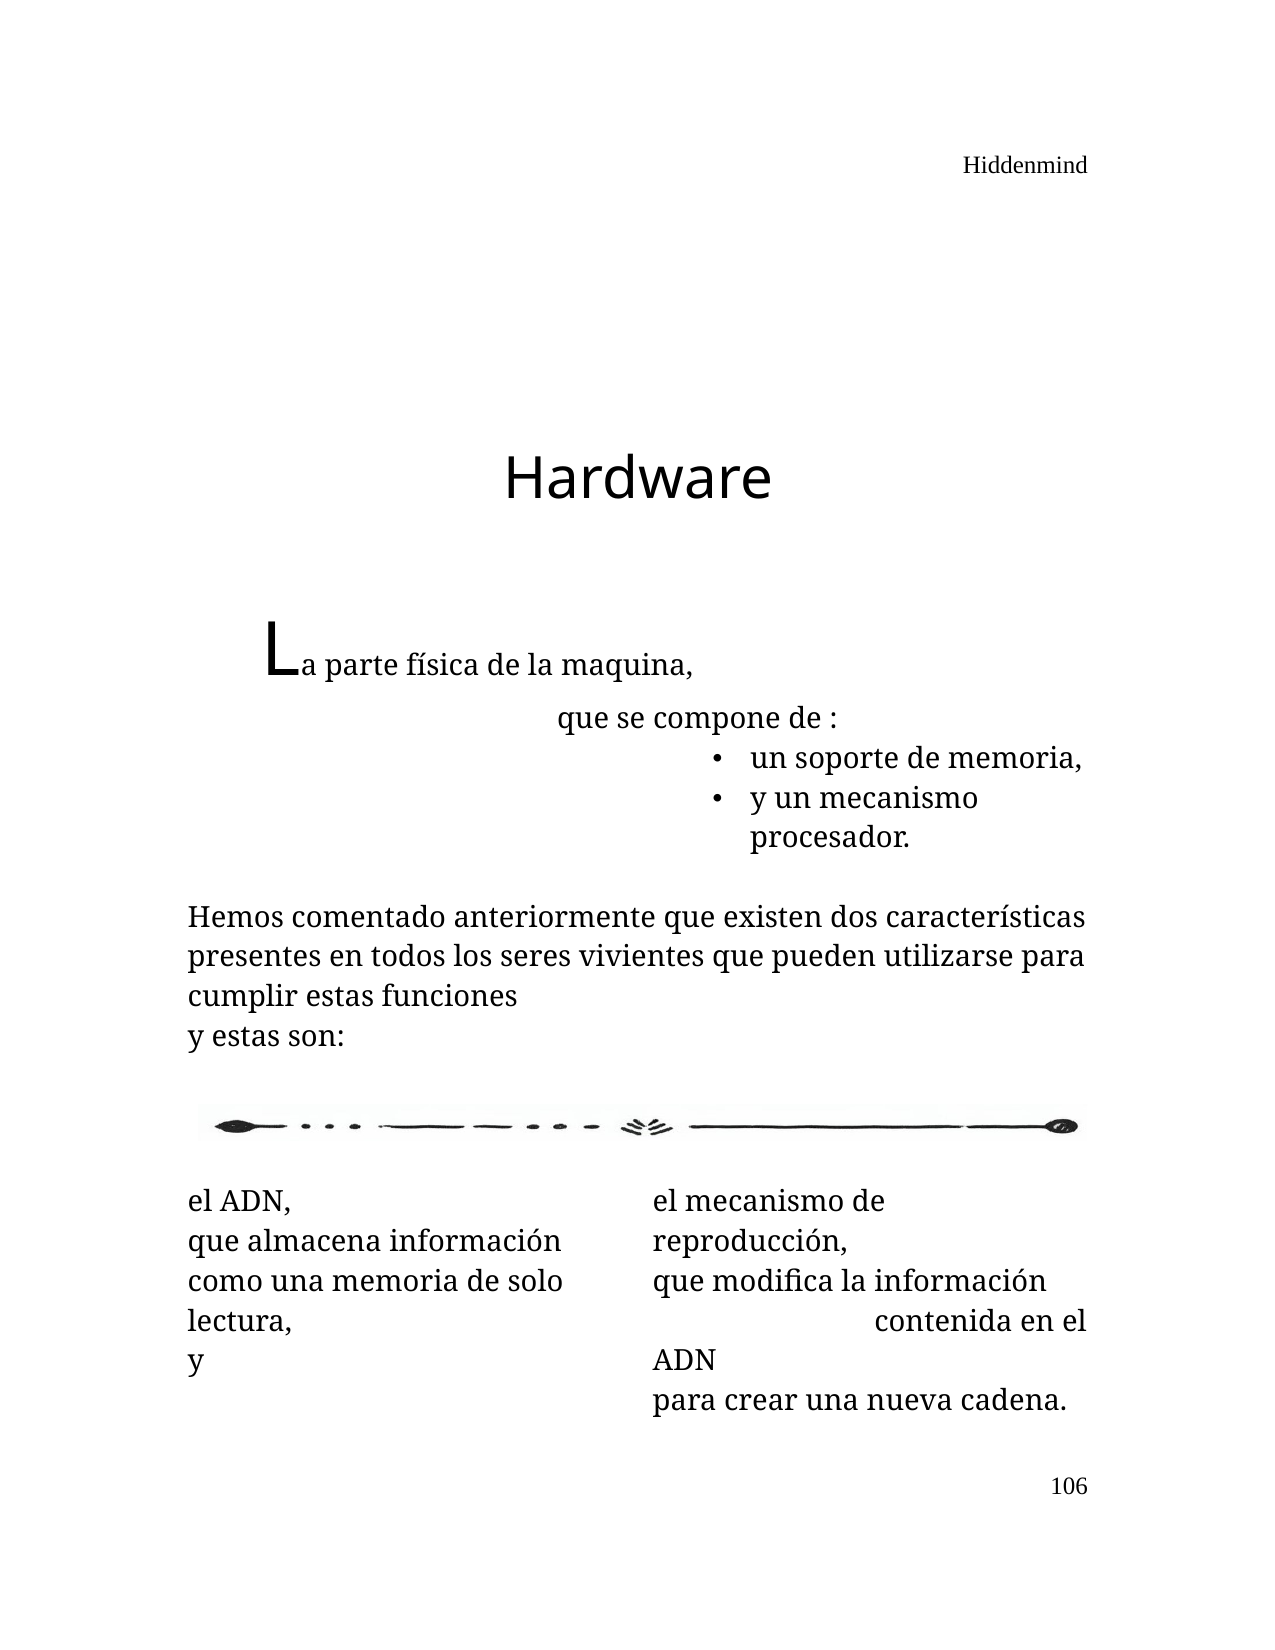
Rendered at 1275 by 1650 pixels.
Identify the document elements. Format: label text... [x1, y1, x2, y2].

text que modifica la información contenida en el ADN [652, 1260, 1087, 1379]
text el mecanismo de reproducción, [652, 1181, 1087, 1260]
list y un mecanismo procesador. [712, 777, 1087, 856]
picture [198, 1104, 1088, 1141]
text el ADN, [187, 1181, 622, 1220]
text que almacena información [187, 1220, 622, 1260]
text y [187, 1339, 622, 1379]
text y estas son: [187, 1015, 1087, 1055]
text para crear una nueva cadena. [652, 1379, 1087, 1419]
text que se compone de : [187, 698, 1087, 737]
text como una memoria de solo lectura, [187, 1260, 622, 1339]
text La parte física de la maquina, [187, 595, 1087, 698]
text Hemos comentado anteriormente que existen dos características presentes en todos los seres vivientes que pueden utilizarse para cumplir estas funciones [187, 896, 1087, 1015]
list un soporte de memoria, [712, 737, 1087, 777]
